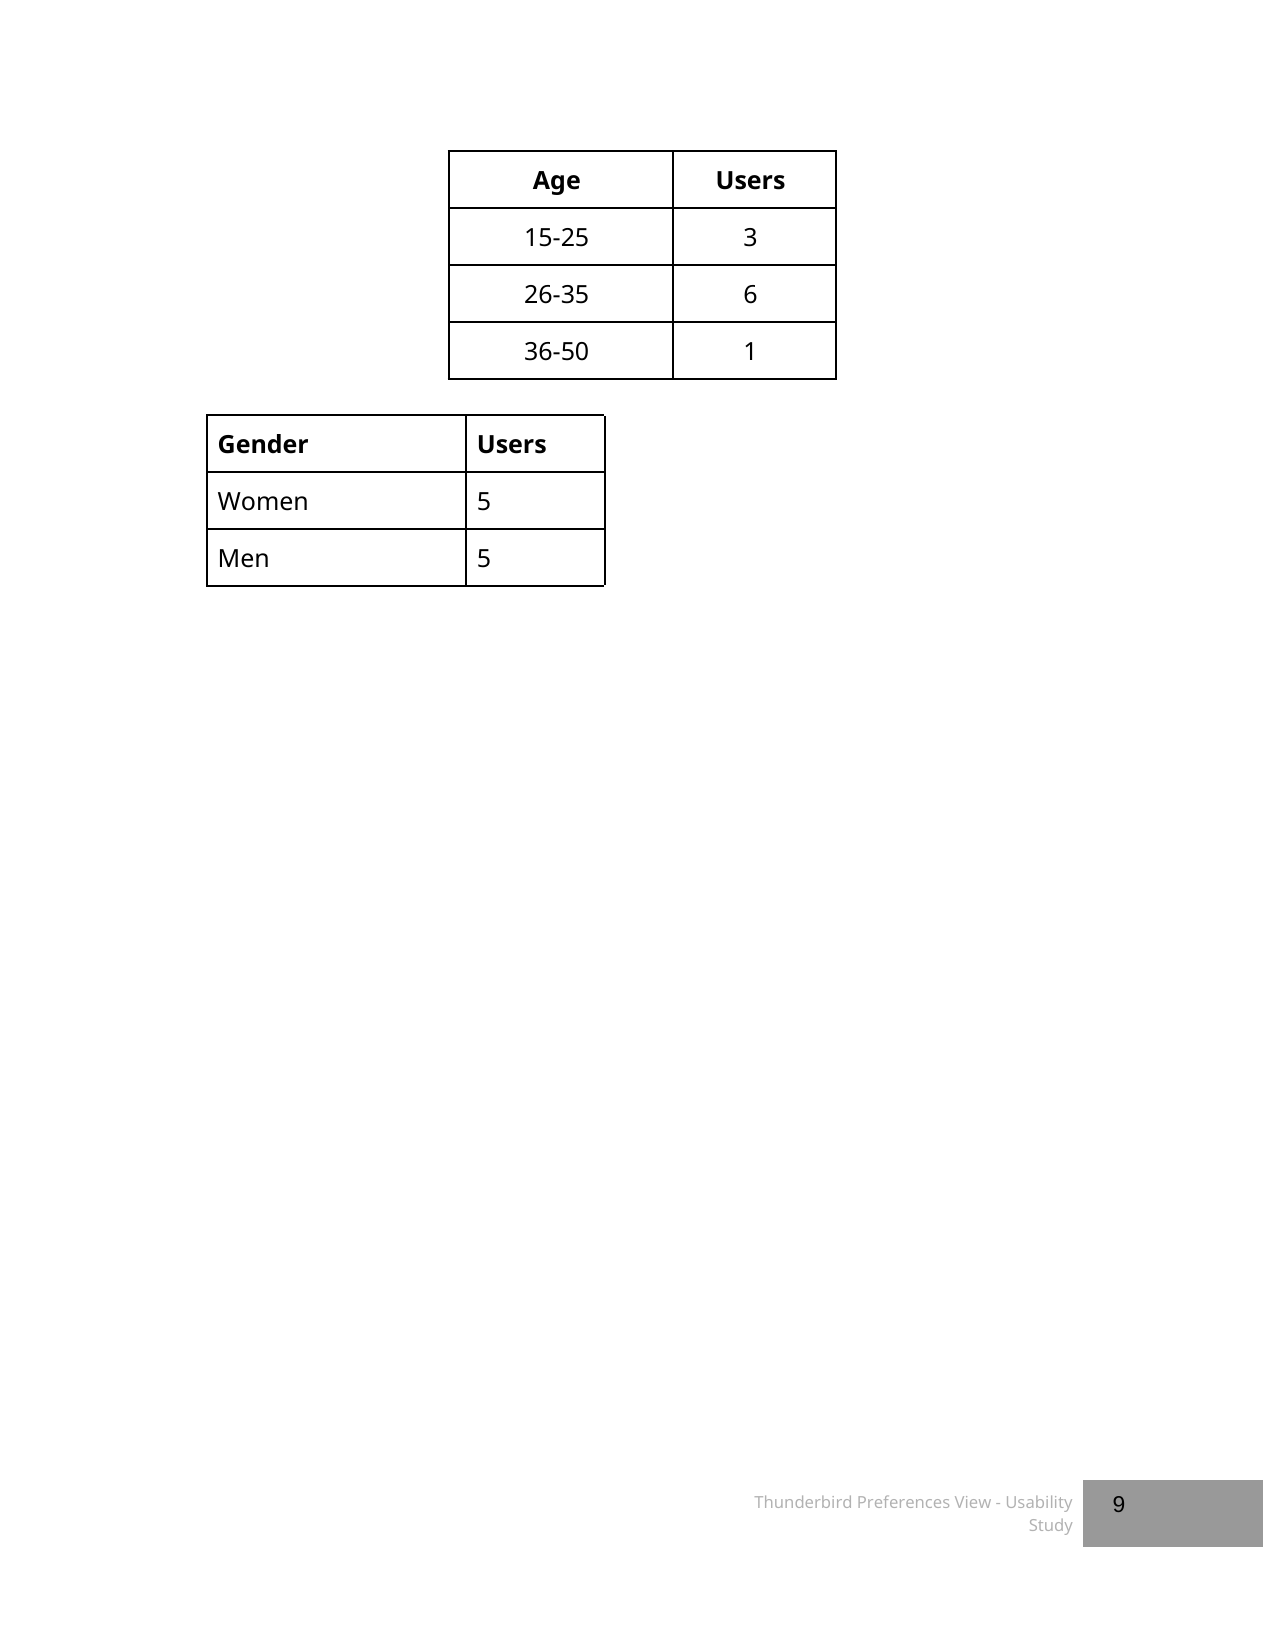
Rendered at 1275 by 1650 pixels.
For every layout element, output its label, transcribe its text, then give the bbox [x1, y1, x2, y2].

table_cell 5 [467, 473, 604, 528]
table_cell 3 [674, 209, 835, 264]
table_header [606, 416, 1076, 471]
table_cell [606, 530, 1076, 585]
table_cell 1 [674, 323, 835, 378]
table_cell 36-50 [450, 323, 672, 378]
table_header Age [450, 152, 672, 207]
table_cell [606, 473, 1076, 528]
table_cell 26-35 [450, 266, 672, 321]
table_cell Women [208, 473, 465, 528]
table_header Gender [208, 416, 465, 471]
table_cell 6 [674, 266, 835, 321]
table_header Users [467, 416, 604, 471]
table_cell 5 [467, 530, 604, 585]
table_cell 15-25 [450, 209, 672, 264]
table_cell Men [208, 530, 465, 585]
table_header Users [674, 152, 835, 207]
